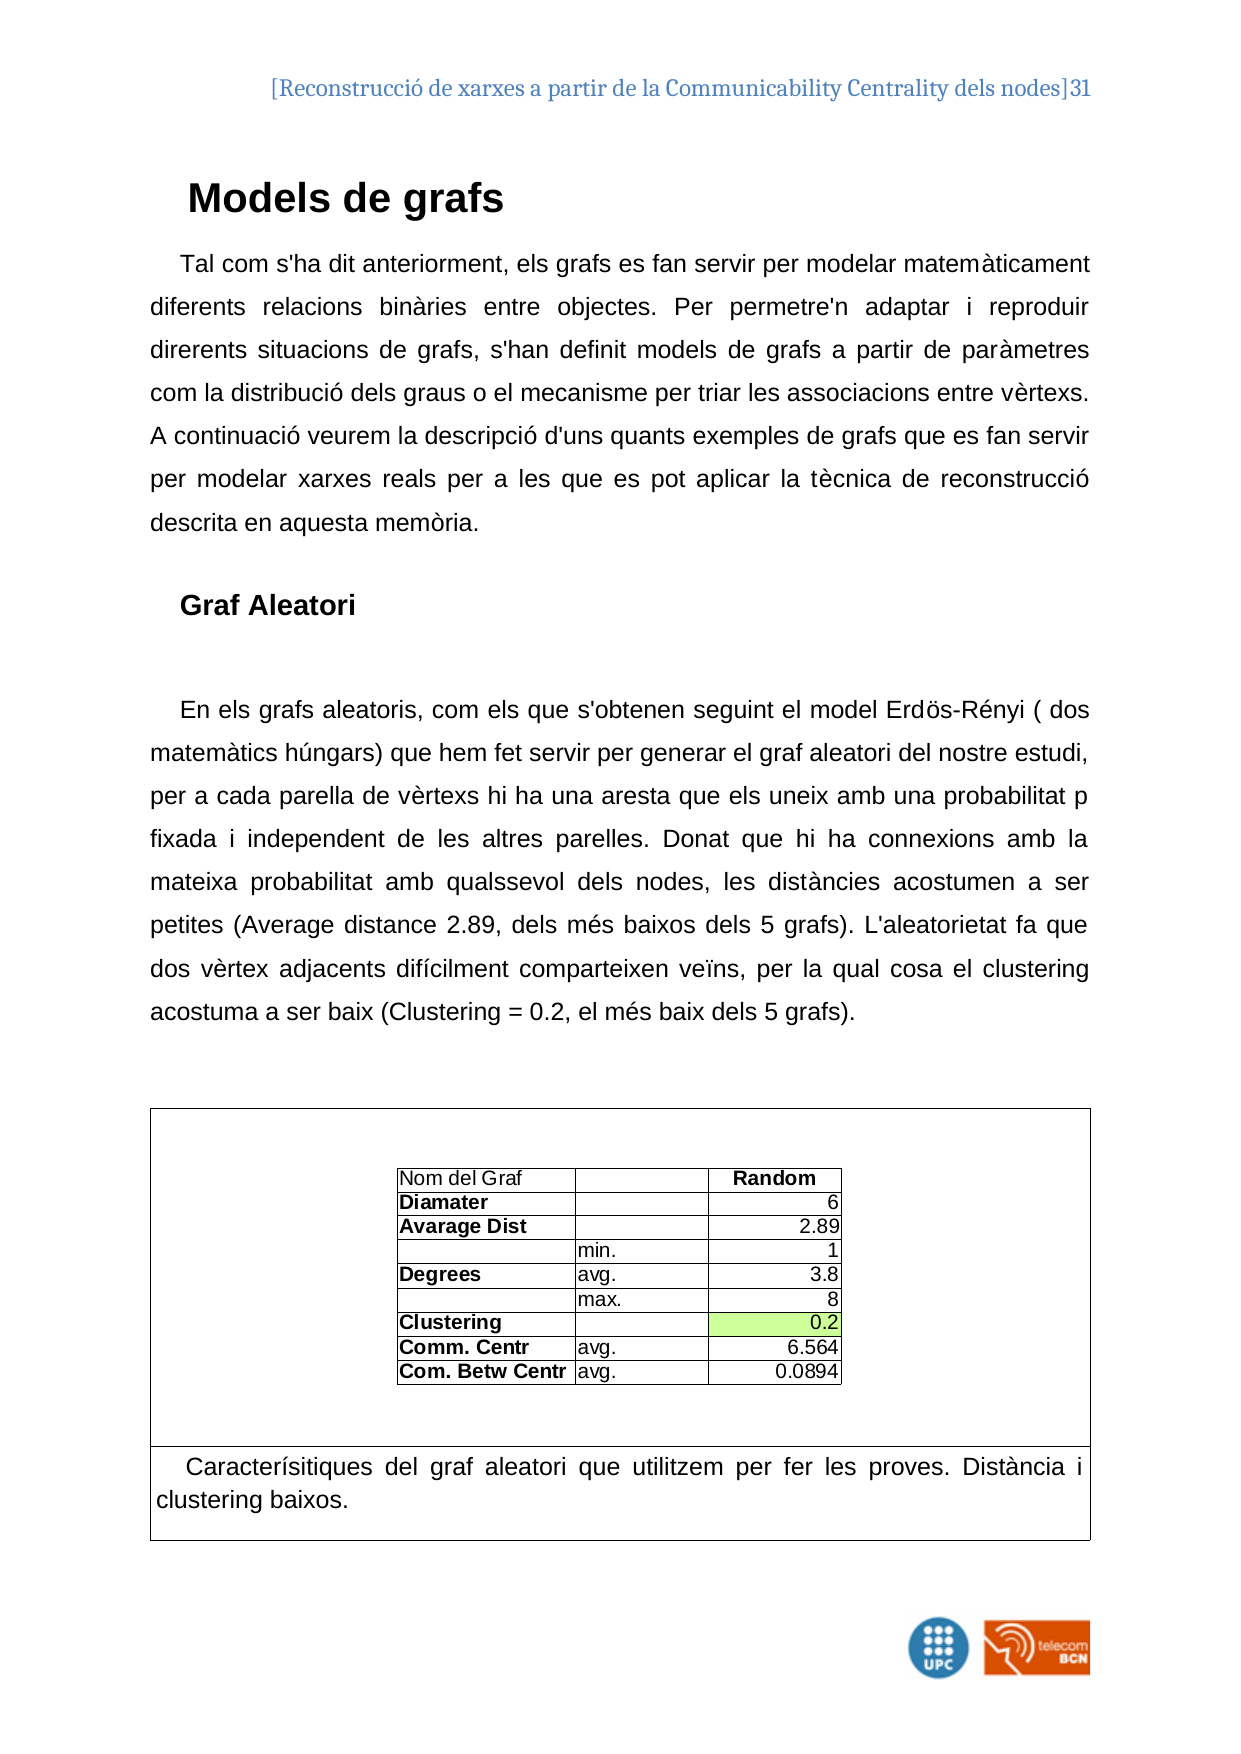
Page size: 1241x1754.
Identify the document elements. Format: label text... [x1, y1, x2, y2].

table_header [151, 1109, 1090, 1446]
table_cell Caracterísitiques del graf aleatori que utilitzem per fer les proves. Distància i clustering baixos. [151, 1447, 1090, 1540]
picture [904, 1614, 1091, 1681]
subtitle Models de grafs [187, 173, 1090, 221]
text En els grafs aleatoris, com els que s'obtenen seguint el model Erdös-Rényi ( dos matemàtics húngars) que hem fet servir per generar el graf aleatori del nostre estudi, per a cada parella de vèrtexs hi ha una aresta que els uneix amb una probabilitat p fixada i independent de les altres parelles. Donat que hi ha connexions amb la mateixa probabilitat amb qualssevol dels nodes, les distàncies acostumen a ser petites (Average distance 2.89, dels més baixos dels 5 grafs). L'aleatorietat fa que dos vèrtex adjacents difícilment comparteixen veïns, per la qual cosa el clustering acostuma a ser baix (Clustering = 0.2, el més baix dels 5 grafs). [150, 695, 1090, 1026]
text Tal com s'ha dit anteriorment, els grafs es fan servir per modelar matemàticament diferents relacions binàries entre objectes. Per permetre'n adaptar i reproduir direrents situacions de grafs, s'han definit models de grafs a partir de paràmetres com la distribució dels graus o el mecanisme per triar les associacions entre vèrtexs. A continuació veurem la descripció d'uns quants exemples de grafs que es fan servir per modelar xarxes reals per a les que es pot aplicar la tècnica de reconstrucció descrita en aquesta memòria. [150, 249, 1090, 536]
subtitle Graf Aleatori [150, 588, 1090, 622]
